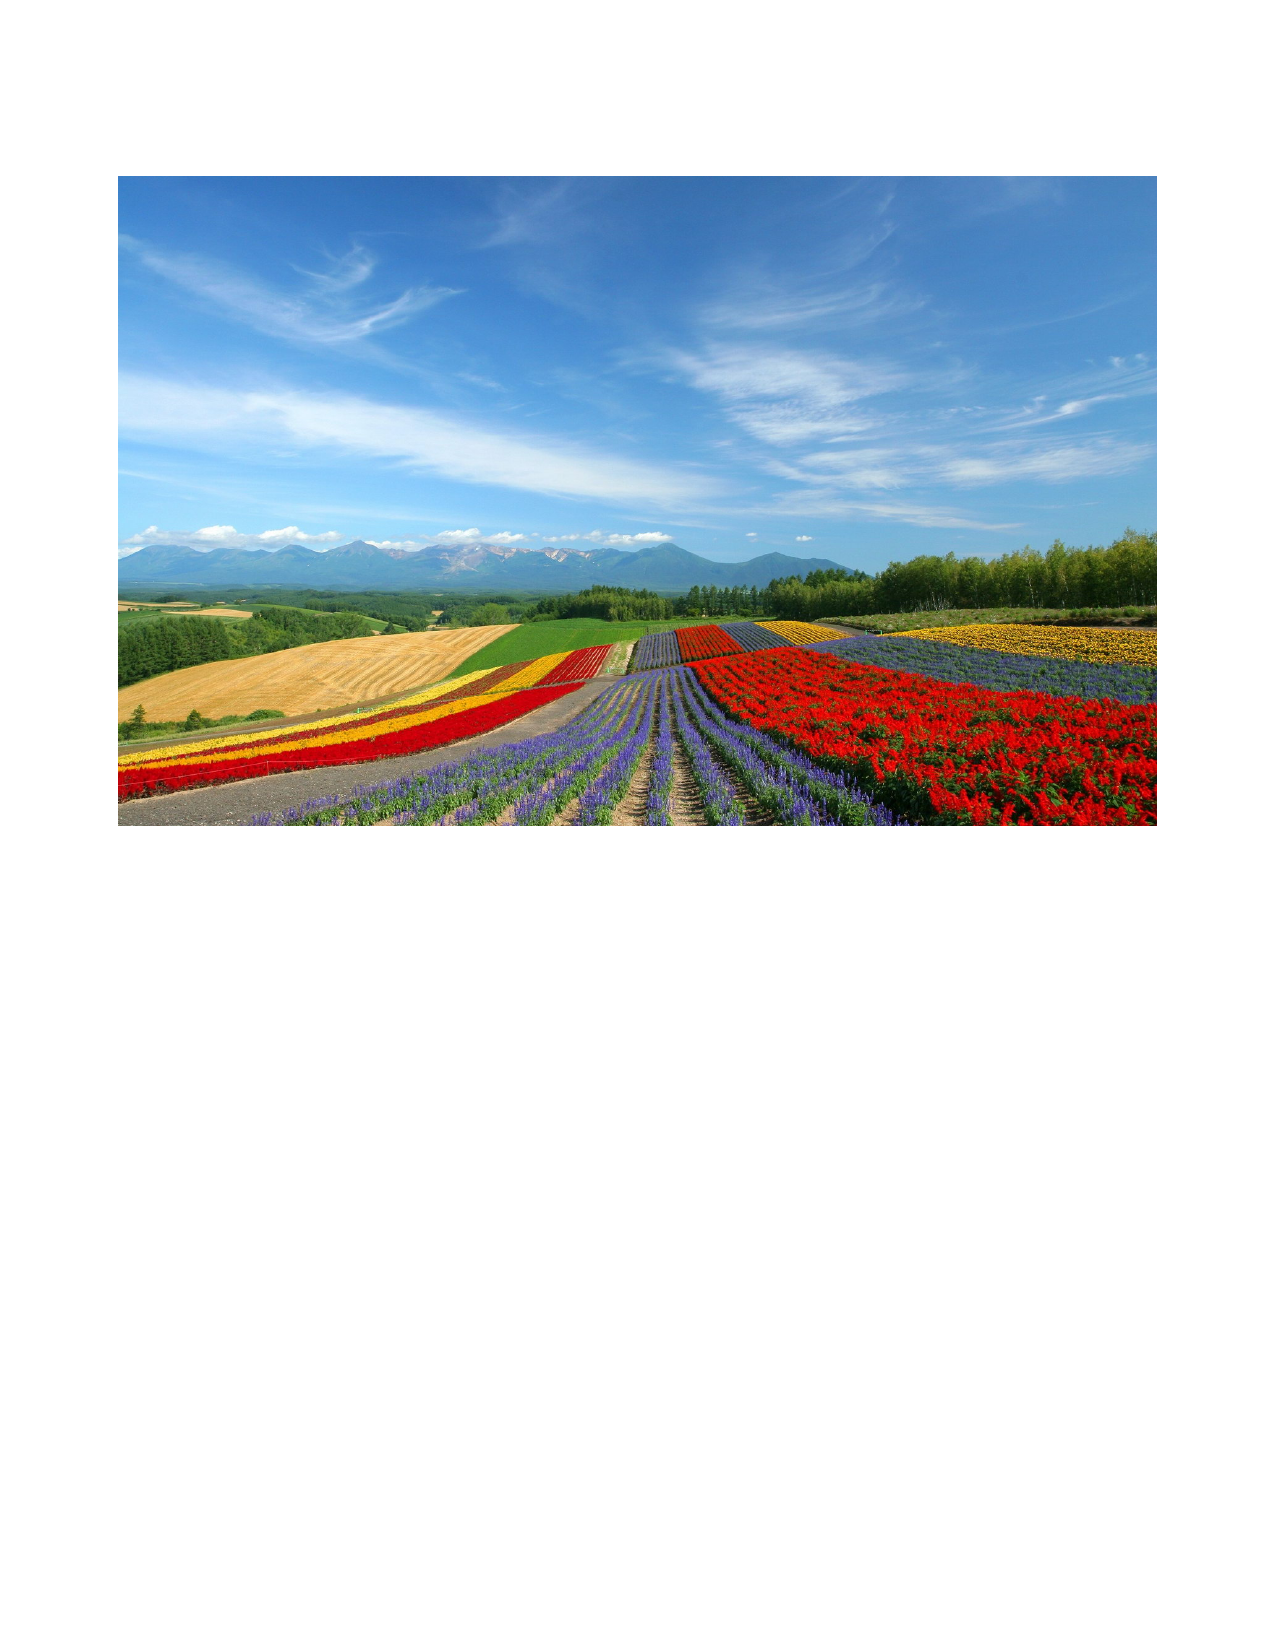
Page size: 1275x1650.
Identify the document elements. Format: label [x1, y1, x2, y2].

picture [118, 176, 1157, 826]
